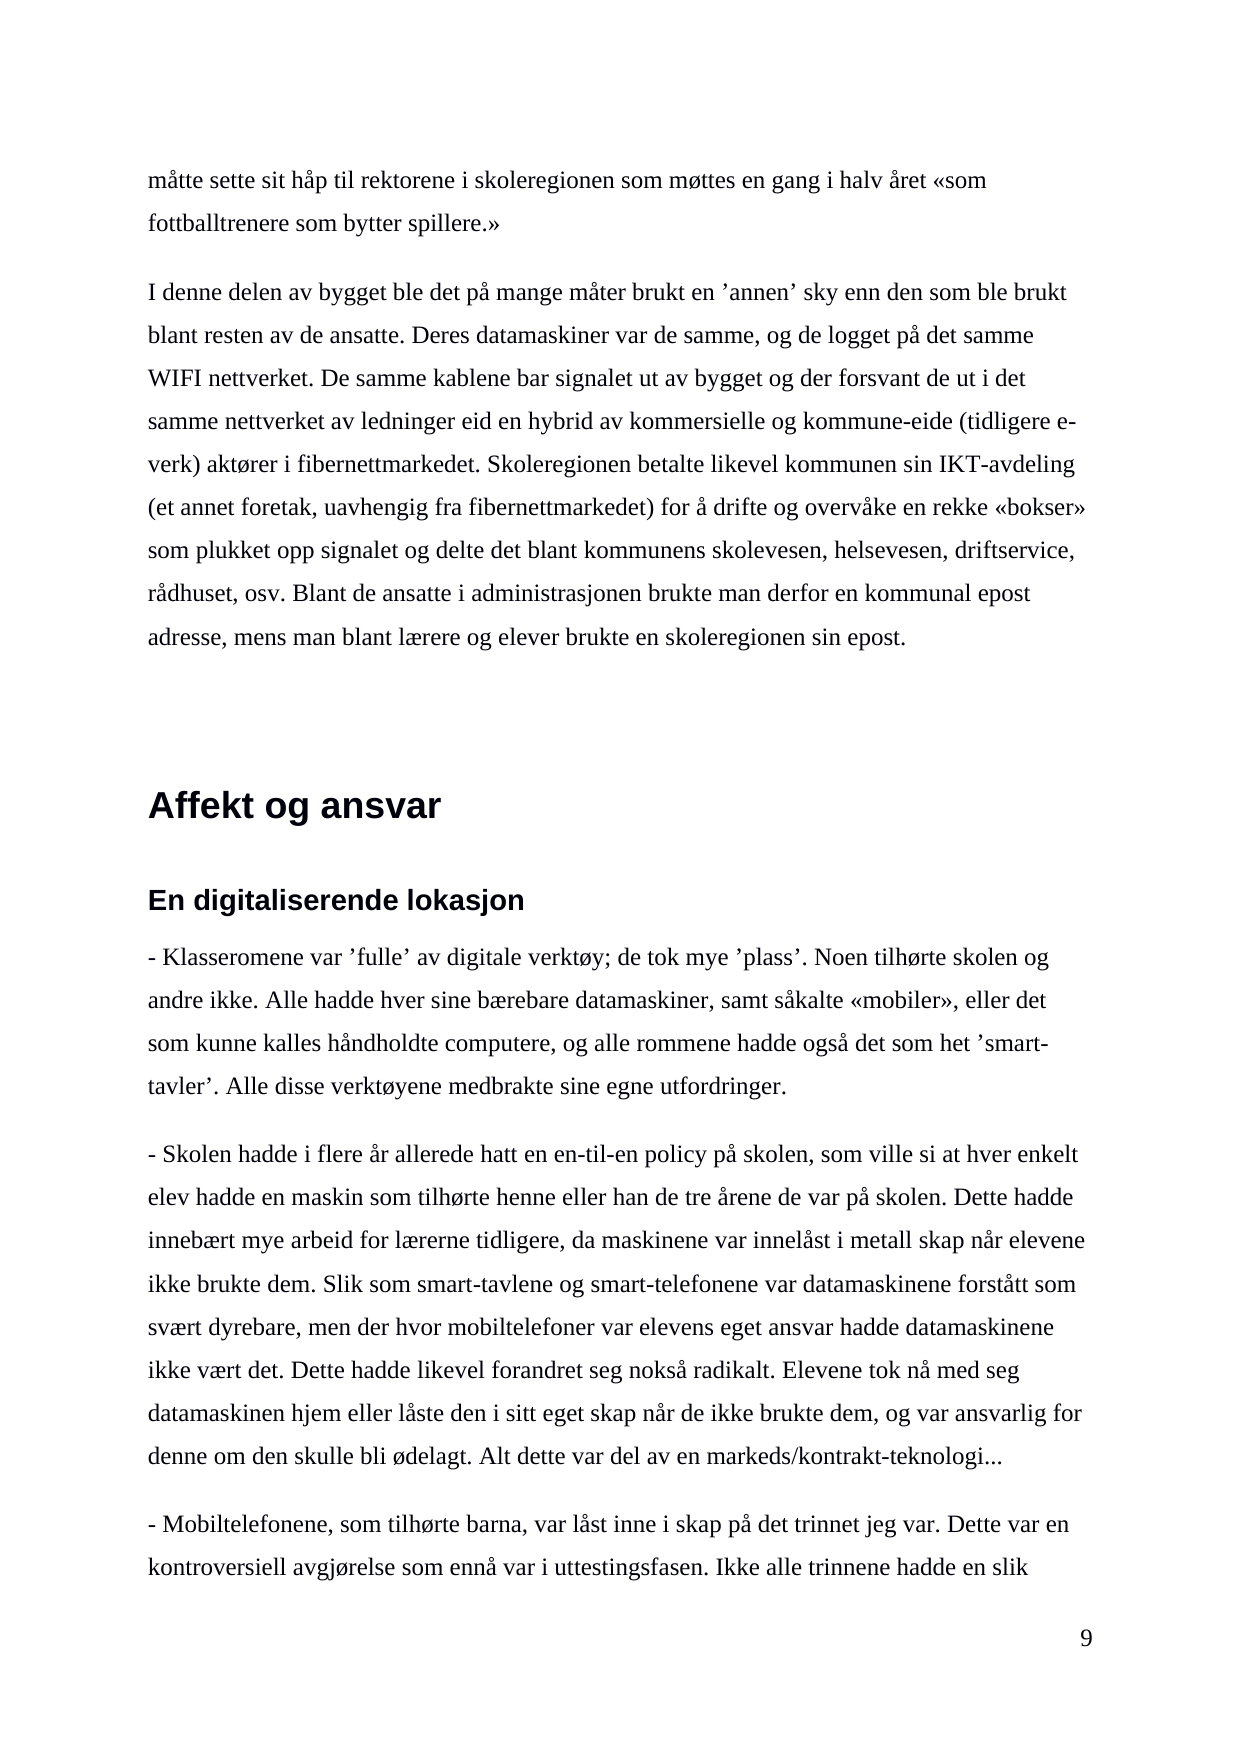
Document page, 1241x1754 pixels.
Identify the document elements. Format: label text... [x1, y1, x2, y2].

subtitle En digitaliserende lokasjon [148, 882, 1092, 916]
text I denne delen av bygget ble det på mange måter brukt en ’annen’ sky enn den som ble brukt blant resten av de ansatte. Deres datamaskiner var de samme, og de logget på det samme WIFI nettverket. De samme kablene bar signalet ut av bygget og der forsvant de ut i det samme nettverket av ledninger eid en hybrid av kommersielle og kommune-eide (tidligere e-verk) aktører i fibernettmarkedet. Skoleregionen betalte likevel kommunen sin IKT-avdeling (et annet foretak, uavhengig fra fibernettmarkedet) for å drifte og overvåke en rekke «bokser» som plukket opp signalet og delte det blant kommunens skolevesen, helsevesen, driftservice, rådhuset, osv. Blant de ansatte i administrasjonen brukte man derfor en kommunal epost adresse, mens man blant lærere og elever brukte en skoleregionen sin epost. [148, 277, 1092, 650]
subtitle Affekt og ansvar [148, 783, 1092, 826]
text - Skolen hadde i flere år allerede hatt en en-til-en policy på skolen, som ville si at hver enkelt elev hadde en maskin som tilhørte henne eller han de tre årene de var på skolen. Dette hadde innebært mye arbeid for lærerne tidligere, da maskinene var innelåst i metall skap når elevene ikke brukte dem. Slik som smart-tavlene og smart-telefonene var datamaskinene forstått som svært dyrebare, men der hvor mobiltelefoner var elevens eget ansvar hadde datamaskinene ikke vært det. Dette hadde likevel forandret seg nokså radikalt. Elevene tok nå med seg datamaskinen hjem eller låste den i sitt eget skap når de ikke brukte dem, og var ansvarlig for denne om den skulle bli ødelagt. Alt dette var del av en markeds/kontrakt-teknologi... [148, 1139, 1092, 1470]
text måtte sette sit håp til rektorene i skoleregionen som møttes en gang i halv året «som fottballtrenere som bytter spillere.» [148, 165, 1092, 237]
text - Mobiltelefonene, som tilhørte barna, var låst inne i skap på det trinnet jeg var. Dette var en kontroversiell avgjørelse som ennå var i uttestingsfasen. Ikke alle trinnene hadde en slik [148, 1509, 1092, 1581]
text - Klasseromene var ’fulle’ av digitale verktøy; de tok mye ’plass’. Noen tilhørte skolen og andre ikke. Alle hadde hver sine bærebare datamaskiner, samt såkalte «mobiler», eller det som kunne kalles håndholdte computere, og alle rommene hadde også det som het ’smart-tavler’. Alle disse verktøyene medbrakte sine egne utfordringer. [148, 942, 1092, 1100]
